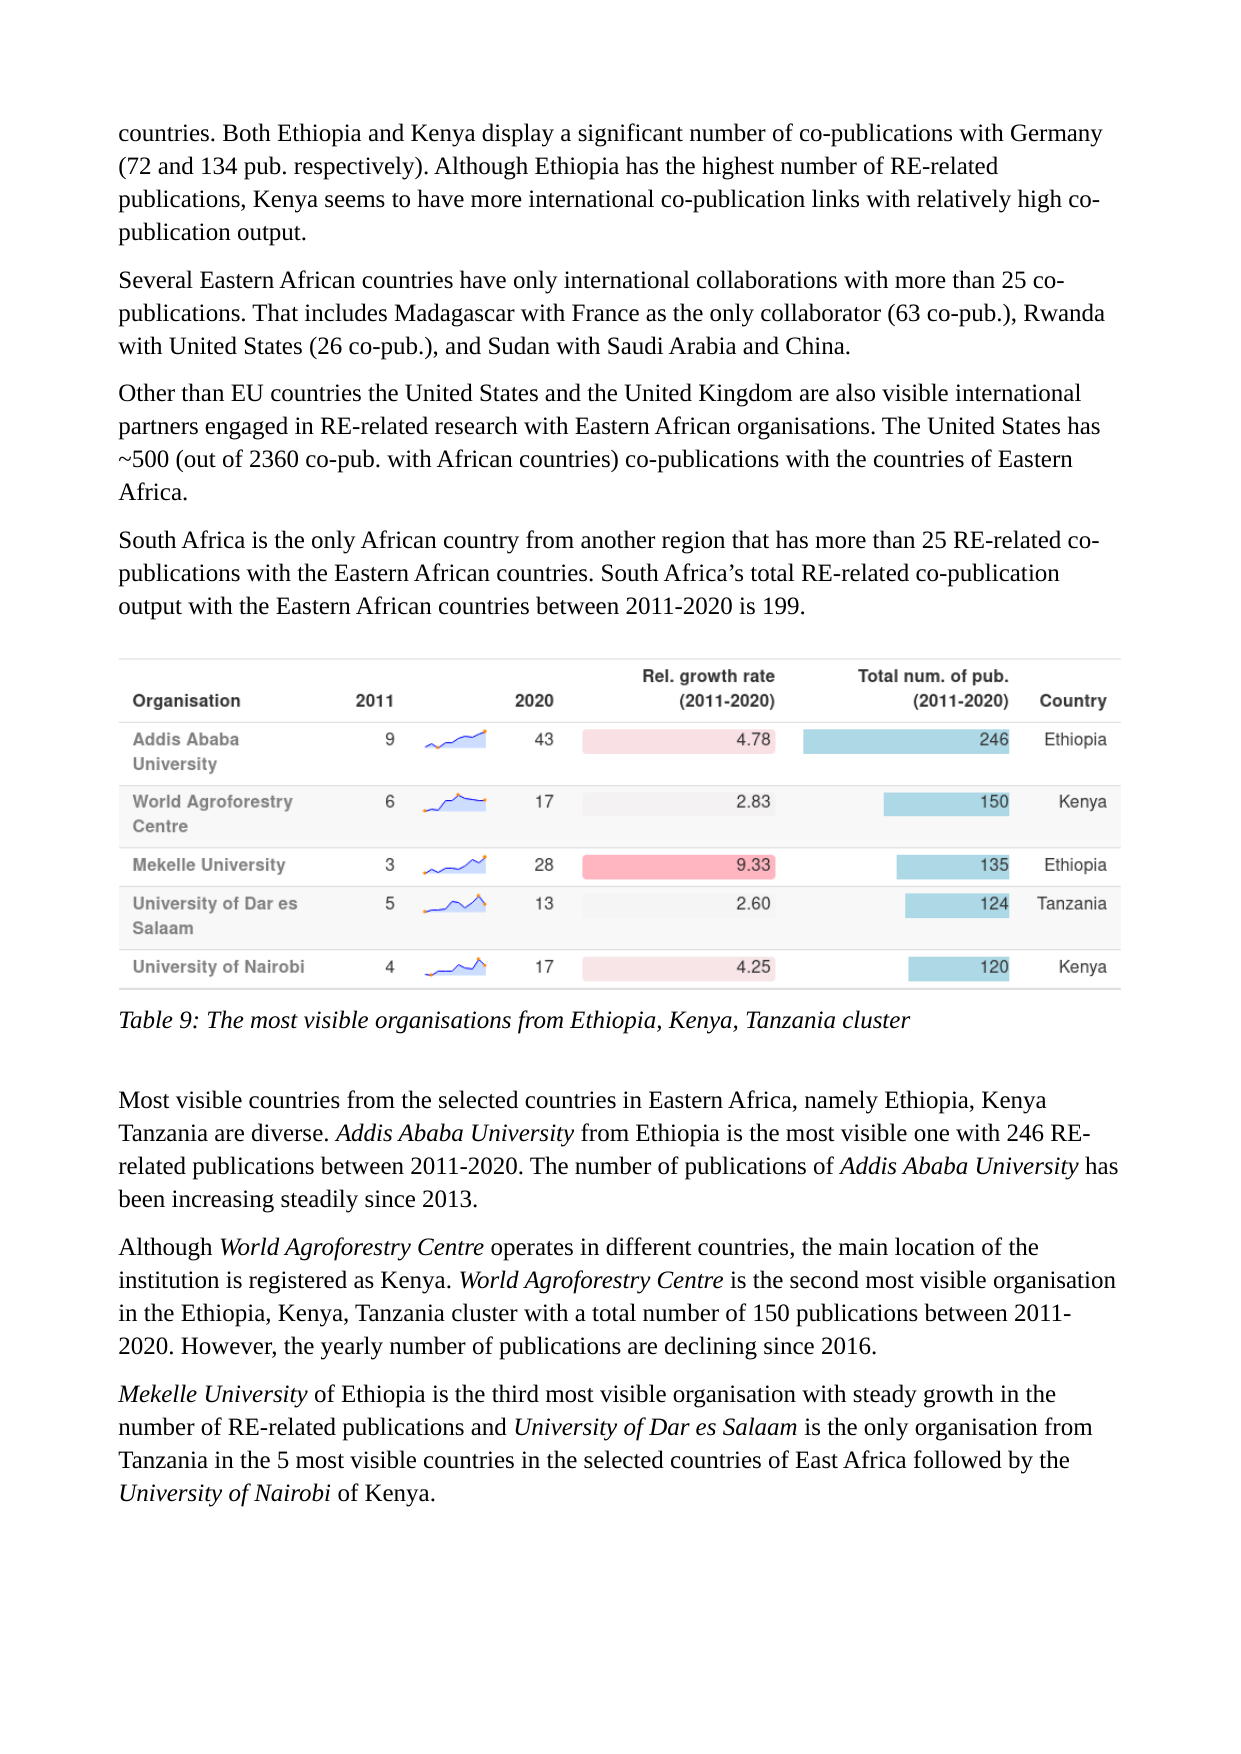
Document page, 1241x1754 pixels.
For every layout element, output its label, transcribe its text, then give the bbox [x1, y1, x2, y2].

text Mekelle University of Ethiopia is the third most visible organisation with steady growth in the number of RE-related publications and University of Dar es Salaam is the only organisation from Tanzania in the 5 most visible countries in the selected countries of East Africa followed by the University of Nairobi of Kenya. [118, 1379, 1122, 1507]
text South Africa is the only African country from another region that has more than 25 RE-related co-publications with the Eastern African countries. South Africa’s total RE-related co-publication output with the Eastern African countries between 2011-2020 is 199. [118, 525, 1122, 620]
text Although World Agroforestry Centre operates in different countries, the main location of the institution is registered as Kenya. World Agroforestry Centre is the second most visible organisation in the Ethiopia, Kenya, Tanzania cluster with a total number of 150 publications between 2011-2020. However, the yearly number of publications are declining since 2016. [118, 1232, 1122, 1360]
text Table 9: The most visible organisations from Ethiopia, Kenya, Tanzania cluster [118, 1005, 1122, 1033]
text Other than EU countries the United States and the United Kingdom are also visible international partners engaged in RE-related research with Eastern African organisations. The United States has ~500 (out of 2360 co-pub. with African countries) co-publications with the countries of Eastern Africa. [118, 378, 1122, 506]
text countries. Both Ethiopia and Kenya display a significant number of co-publications with Germany (72 and 134 pub. respectively). Although Ethiopia has the highest number of RE-related publications, Kenya seems to have more international co-publication links with relatively high co-publication output. [118, 118, 1122, 246]
text Most visible countries from the selected countries in Eastern Africa, namely Ethiopia, Kenya Tanzania are diverse. Addis Ababa University from Ethiopia is the most visible one with 246 RE-related publications between 2011-2020. The number of publications of Addis Ababa University has been increasing steadily since 2013. [118, 1085, 1122, 1213]
text Several Eastern African countries have only international collaborations with more than 25 co-publications. That includes Madagascar with France as the only collaborator (63 co-pub.), Rwanda with United States (26 co-pub.), and Sudan with Saudi Arabia and China. [118, 265, 1122, 359]
picture [118, 651, 1123, 1005]
